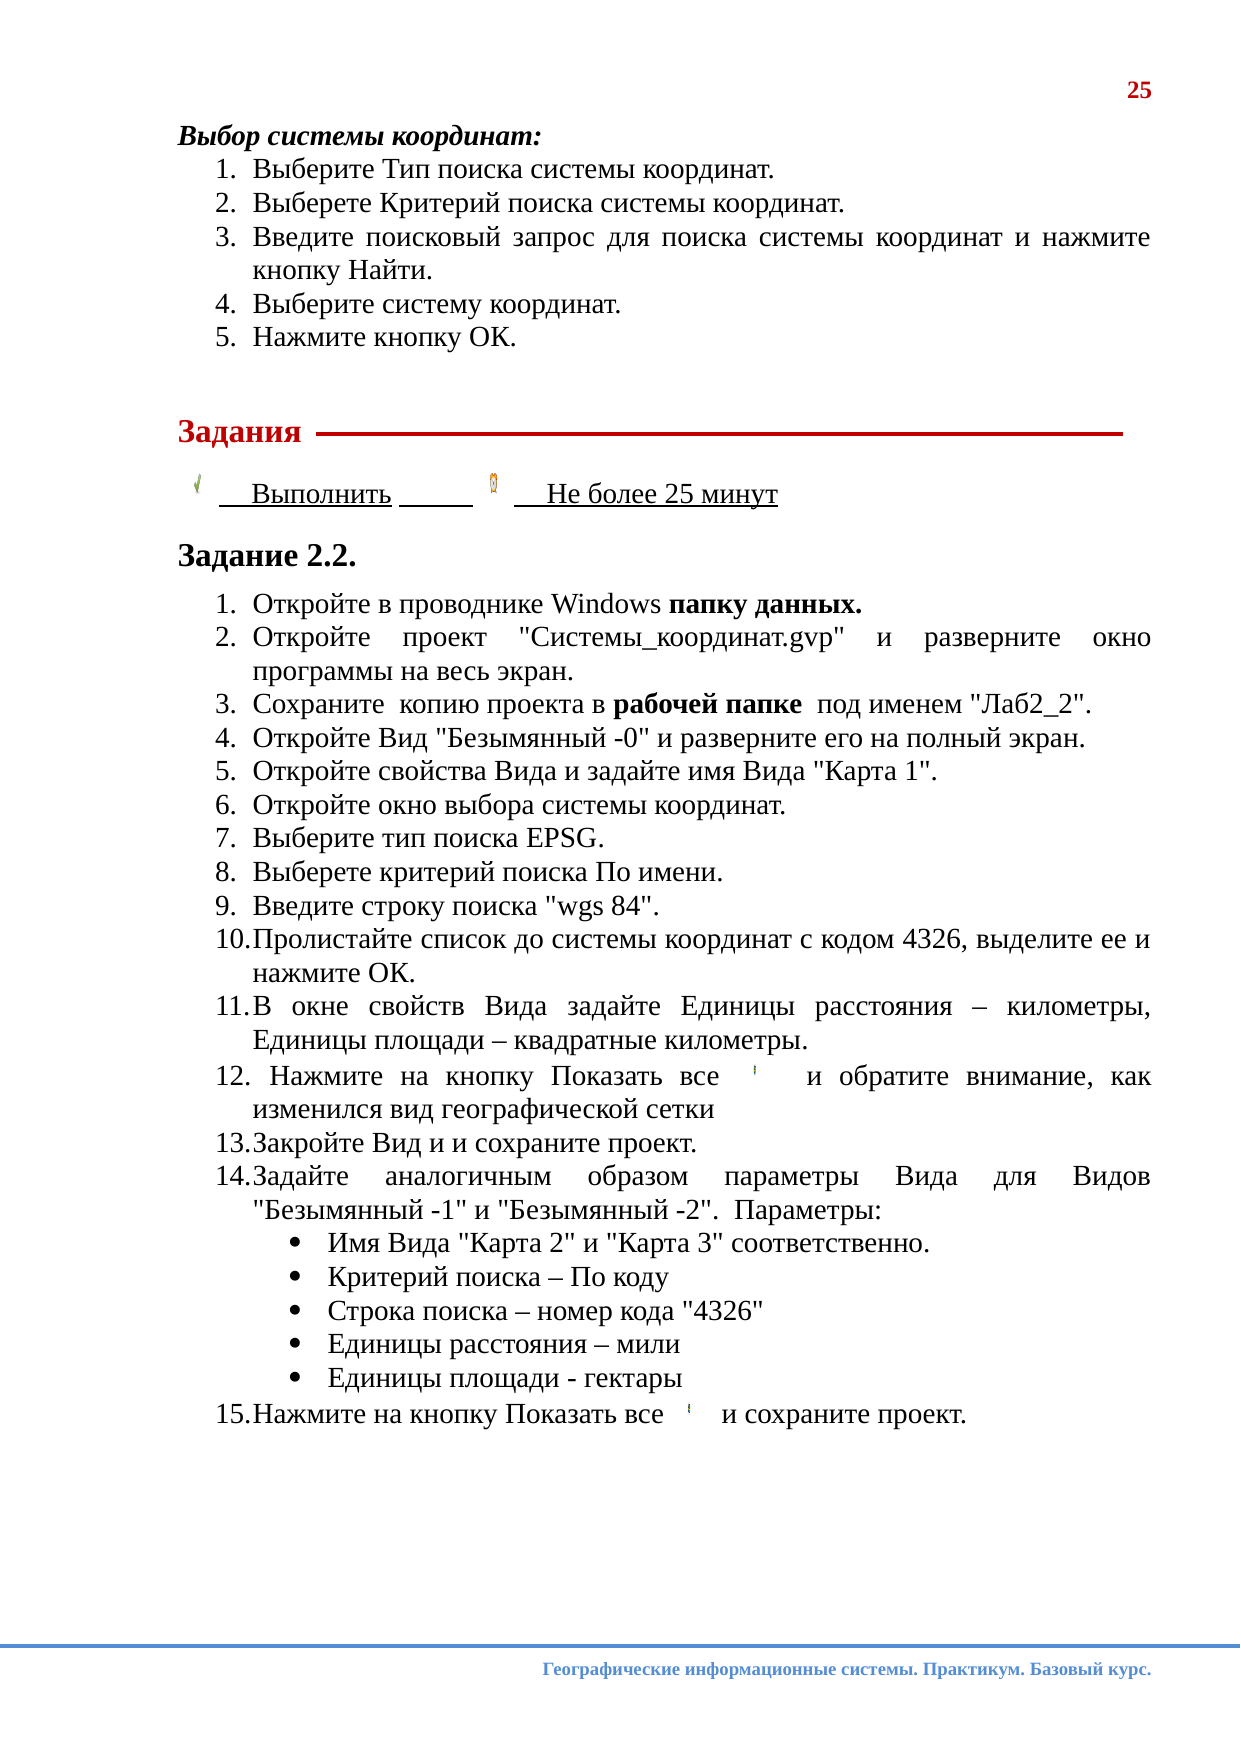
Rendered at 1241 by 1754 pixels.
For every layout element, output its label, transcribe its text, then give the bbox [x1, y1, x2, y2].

list Строка поиска – номер кода "4326" [290, 1293, 1152, 1326]
list Сохраните копию проекта в рабочей папке под именем "Лаб2_2". [215, 686, 1152, 720]
list Откройте в проводнике Windows папку данных. [215, 586, 1152, 619]
list Откройте Вид "Безымянный -0" и разверните его на полный экран. [215, 720, 1152, 753]
list Нажмите на кнопку Показать все и обратите внимание, как изменился вид географической сетки [215, 1055, 1152, 1125]
list Задайте аналогичным образом параметры Вида для Видов "Безымянный -1" и "Безымянный -2". Параметры: [215, 1158, 1152, 1225]
picture [489, 471, 498, 495]
list В окне свойств Вида задайте Единицы расстояния – километры, Единицы площади – квадратные километры. [215, 988, 1152, 1055]
text Задание 2.2. [177, 535, 1152, 573]
text Выполнить Не более 25 минут [177, 462, 1152, 510]
list Введите поисковый запрос для поиска системы координат и нажмите кнопку Найти. [215, 219, 1152, 286]
list Нажмите на кнопку Показать все и сохраните проект. [215, 1394, 1152, 1429]
list Нажмите кнопку ОК. [215, 319, 1152, 353]
text Выбор системы координат: [177, 118, 1152, 152]
text Задания [177, 411, 1152, 450]
list Критерий поиска – По коду [290, 1259, 1152, 1293]
list Закройте Вид и и сохраните проект. [215, 1125, 1152, 1158]
list Выберите тип поиска EPSG. [215, 821, 1152, 854]
list Единицы расстояния – мили [290, 1326, 1152, 1360]
list Откройте окно выбора системы координат. [215, 787, 1152, 821]
list Выберите систему координат. [215, 286, 1152, 319]
list Выберите Тип поиска системы координат. [215, 152, 1152, 185]
list Введите строку поиска "wgs 84". [215, 888, 1152, 921]
list Выберете критерий поиска По имени. [215, 854, 1152, 888]
list Имя Вида "Карта 2" и "Карта 3" соответственно. [290, 1225, 1152, 1259]
list Откройте проект "Системы_координат.gvp" и разверните окно программы на весь экран. [215, 619, 1152, 686]
list Пролистайте список до системы координат с кодом 4326, выделите ее и нажмите ОК. [215, 921, 1152, 988]
list Единицы площади - гектары [290, 1360, 1152, 1394]
list Выберете Критерий поиска системы координат. [215, 185, 1152, 219]
picture [193, 471, 202, 495]
list Откройте свойства Вида и задайте имя Вида "Карта 1". [215, 753, 1152, 787]
